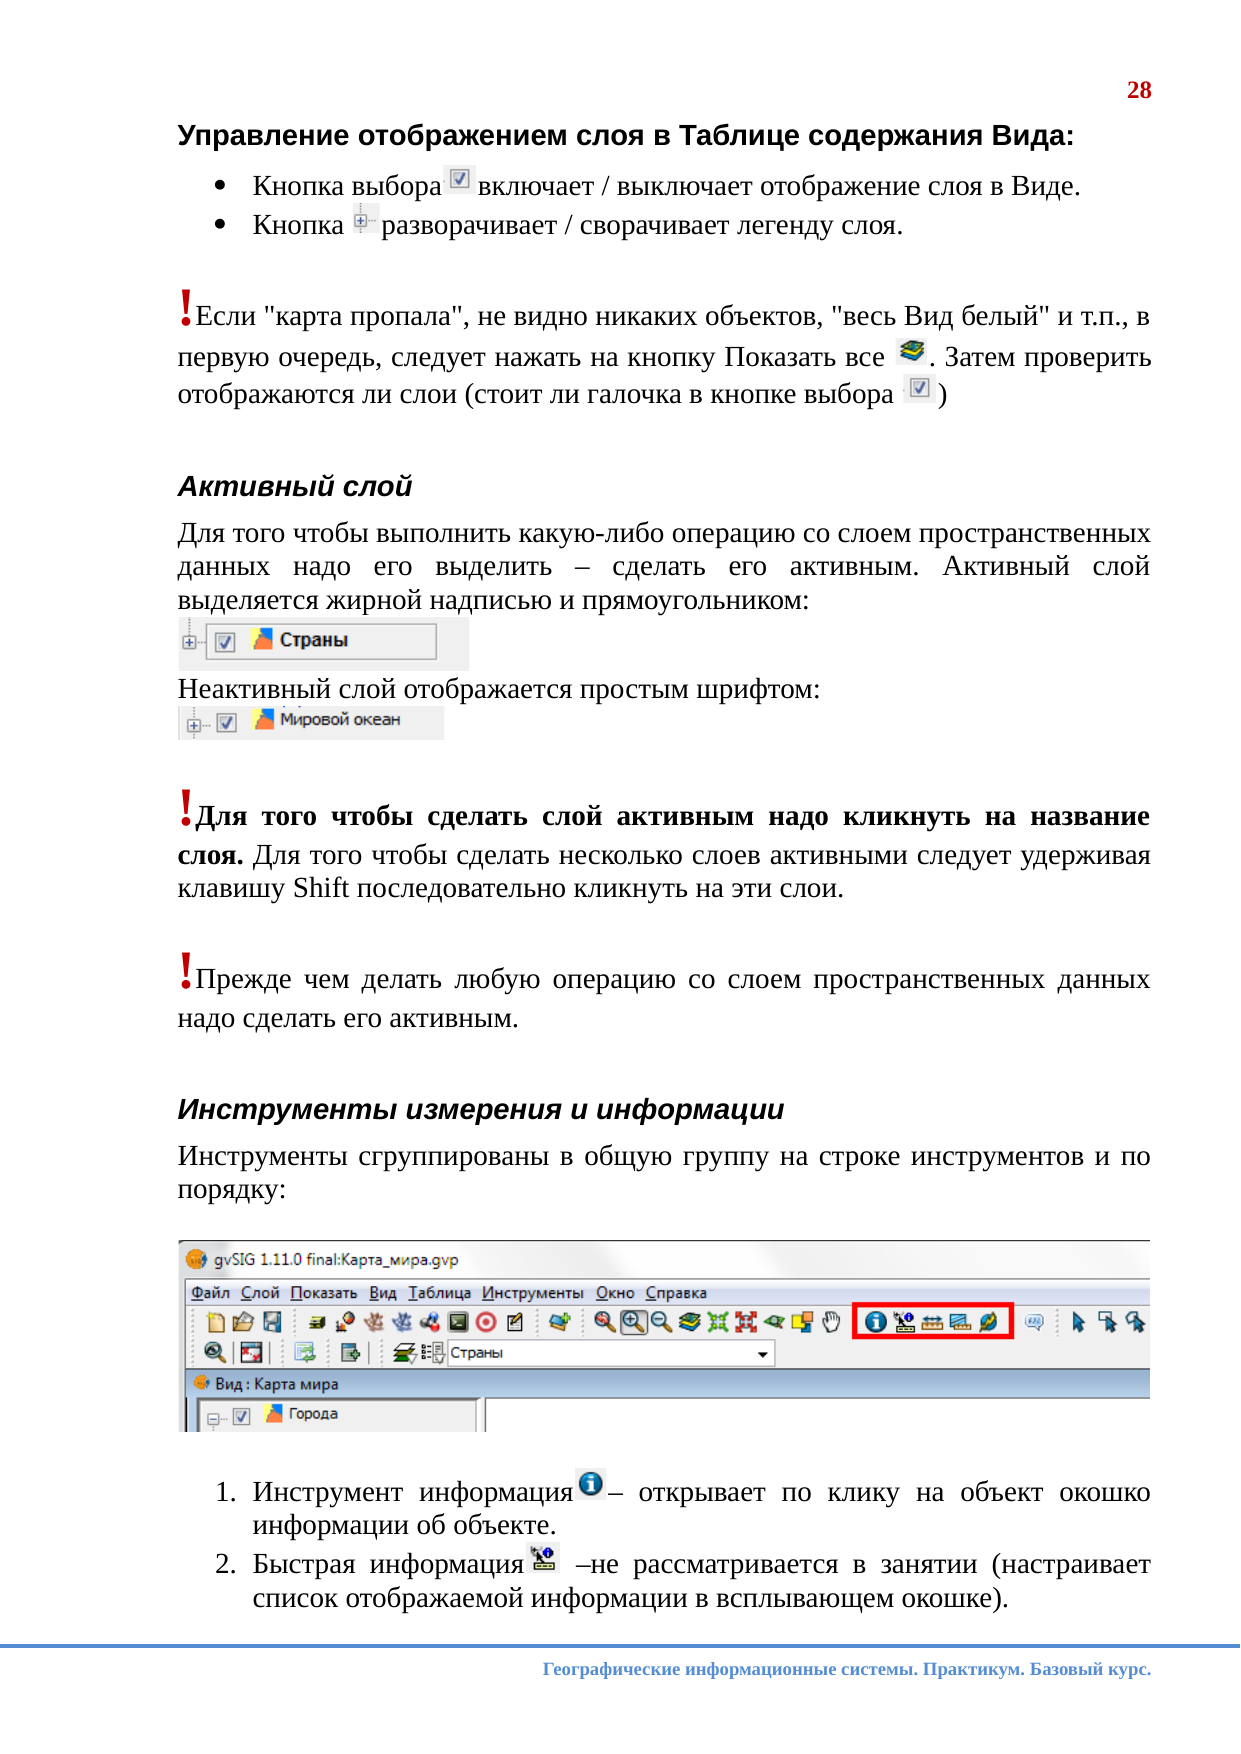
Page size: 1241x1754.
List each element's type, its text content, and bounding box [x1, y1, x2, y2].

text !Для того чтобы сделать слой активным надо кликнуть на название слоя. Для того чтобы сделать несколько слоев активными следует удерживая клавишу Shift последовательно кликнуть на эти слои. [177, 775, 1152, 904]
picture [895, 338, 927, 365]
text Неактивный слой отображается простым шрифтом: [177, 672, 1152, 705]
list Кнопка выборавключает / выключает отображение слоя в Виде. [215, 164, 1152, 202]
picture [353, 203, 380, 233]
picture [178, 1240, 1150, 1432]
text Для того чтобы выполнить какую-либо операцию со слоем пространственных данных надо его выделить – сделать его активным. Активный слой выделяется жирной надписью и прямоугольником: [177, 515, 1152, 615]
subtitle Управление отображением слоя в Таблице содержания Вида: [177, 118, 1152, 152]
text !Если "карта пропала", не видно никаких объектов, "весь Вид белый" и т.п., в первую очередь, следует нажать на кнопку Показать все . Затем проверить отображаются ли слои (стоит ли галочка в кнопке выбора ) [177, 274, 1152, 410]
picture [903, 374, 937, 403]
subtitle Активный слой [177, 469, 1152, 502]
list Быстрая информация –не рассматривается в занятии (настраивает список отображаемой информации в всплывающем окошке). [215, 1541, 1152, 1613]
list Инструмент информация– открывает по клику на объект окошко информации об объекте. [215, 1467, 1152, 1541]
list Кнопка разворачивает / сворачивает легенду слоя. [215, 202, 1152, 241]
picture [575, 1468, 607, 1500]
subtitle Инструменты измерения и информации [177, 1092, 1152, 1126]
text Инструменты сгруппированы в общую группу на строке инструментов и по порядку: [177, 1138, 1152, 1205]
picture [178, 617, 470, 671]
picture [178, 706, 445, 740]
picture [525, 1542, 561, 1573]
picture [443, 165, 477, 194]
text !Прежде чем делать любую операцию со слоем пространственных данных надо сделать его активным. [177, 938, 1152, 1033]
